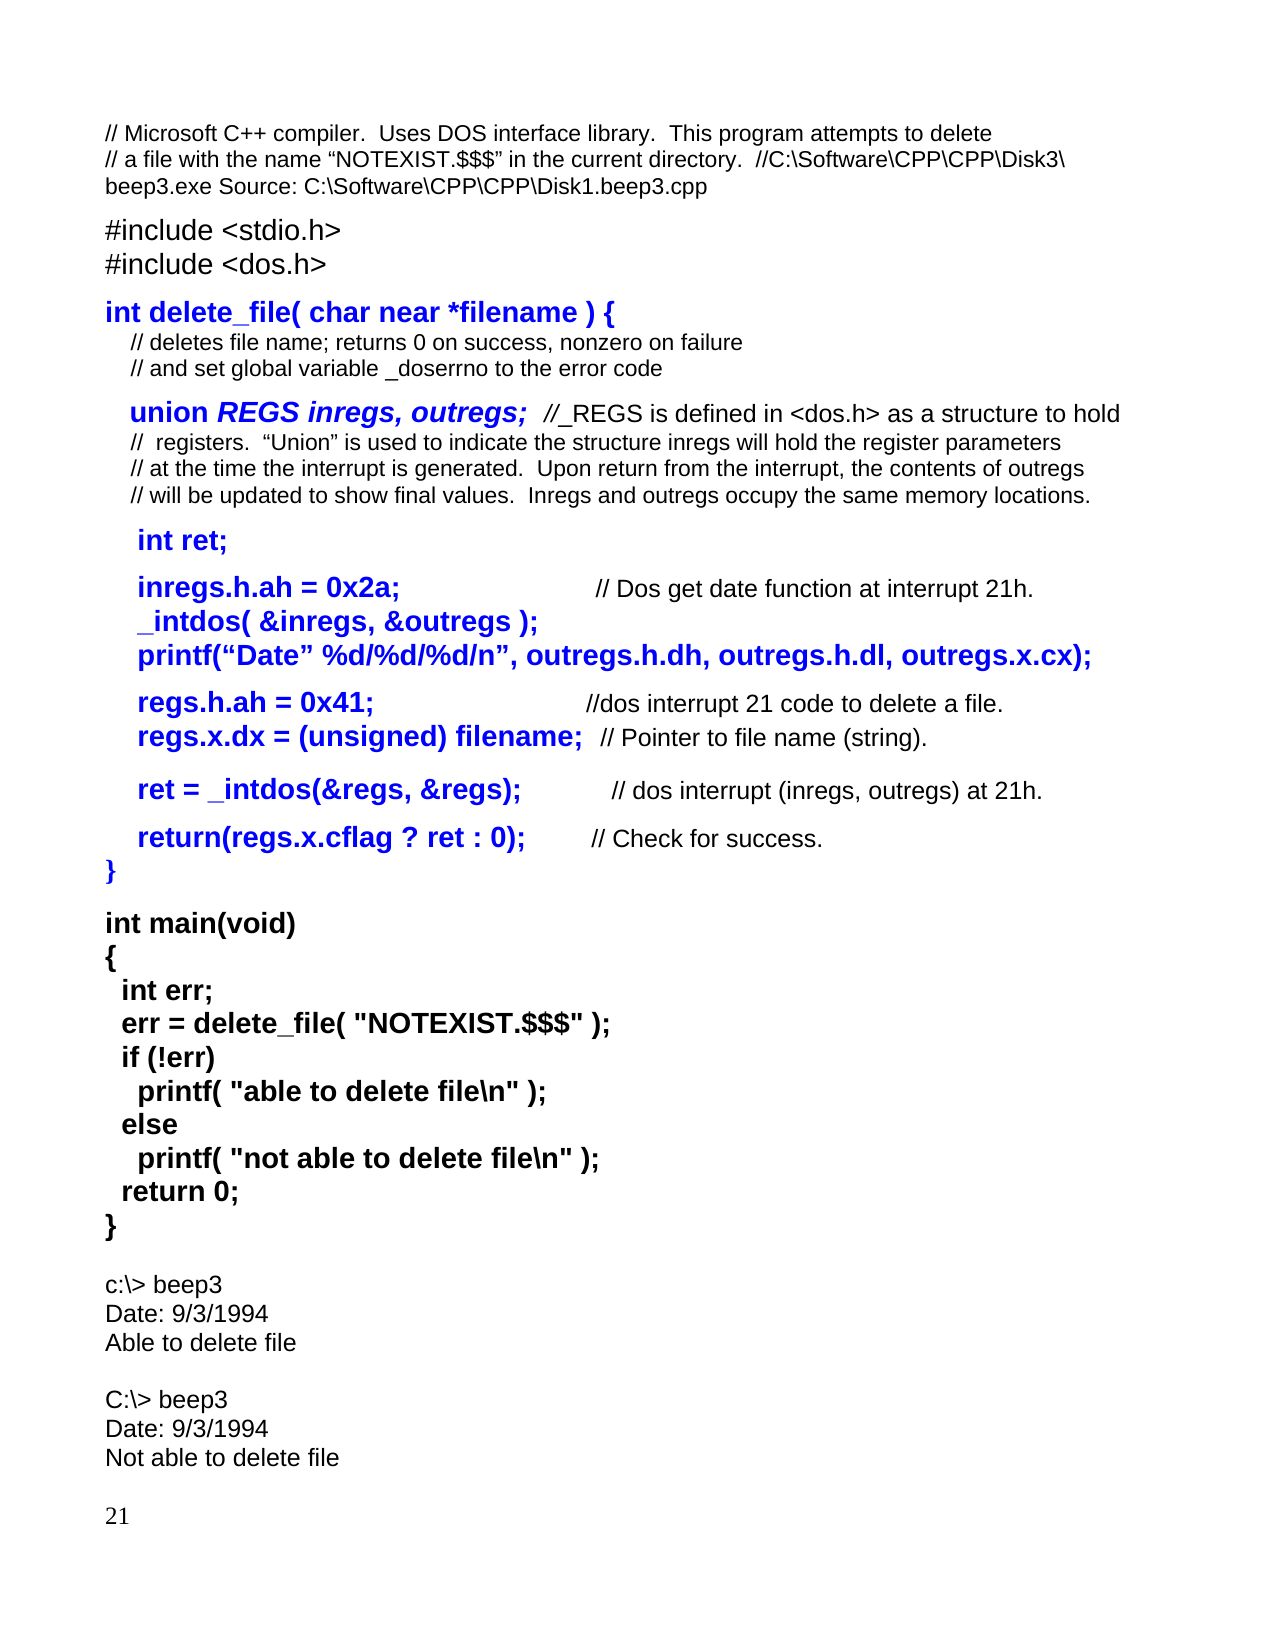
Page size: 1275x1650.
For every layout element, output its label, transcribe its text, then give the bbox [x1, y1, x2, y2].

text } [105, 853, 1170, 887]
text inregs.h.ah = 0x2a; // Dos get date function at interrupt 21h. [105, 570, 1170, 604]
text { [105, 939, 1170, 973]
text C:\> beep3 [105, 1385, 1170, 1414]
text c:\> beep3 [105, 1270, 1170, 1299]
text } [105, 1208, 1170, 1241]
text union REGS inregs, outregs; //_REGS is defined in <dos.h> as a structure to hold [105, 396, 1170, 429]
text Date: 9/3/1994 [105, 1299, 1170, 1327]
text printf(“Date” %d/%d/%d/n”, outregs.h.dh, outregs.h.dl, outregs.x.cx); [105, 637, 1170, 671]
text // a file with the name “NOTEXIST.$$$” in the current directory. //C:\Software\CPP\CPP\Disk3\beep3.exe Source: C:\Software\CPP\CPP\Disk1.beep3.cpp [105, 146, 1170, 199]
text ret = _intdos(&regs, &regs); // dos interrupt (inregs, outregs) at 21h. [105, 772, 1170, 805]
text // and set global variable _doserrno to the error code [105, 355, 1170, 381]
text return(regs.x.cflag ? ret : 0); // Check for success. [105, 819, 1170, 853]
text // at the time the interrupt is generated. Upon return from the interrupt, the contents of outregs [105, 455, 1170, 482]
text int main(void) [105, 906, 1170, 939]
text int err; [105, 973, 1170, 1006]
text if (!err) [105, 1040, 1170, 1073]
text else [105, 1107, 1170, 1141]
text regs.h.ah = 0x41; //dos interrupt 21 code to delete a file. [105, 685, 1170, 719]
text Not able to delete file [105, 1442, 1170, 1471]
text err = delete_file( "NOTEXIST.$$$" ); [105, 1006, 1170, 1040]
text _intdos( &inregs, &outregs ); [105, 604, 1170, 637]
text printf( "able to delete file\n" ); [105, 1073, 1170, 1107]
text int delete_file( char near *filename ) { [105, 295, 1170, 328]
text // deletes file name; returns 0 on success, nonzero on failure [105, 328, 1170, 355]
text int ret; [105, 522, 1170, 556]
text #include <stdio.h> [105, 213, 1170, 247]
text // Microsoft C++ compiler. Uses DOS interface library. This program attempts to delete [105, 120, 1170, 146]
text return 0; [105, 1174, 1170, 1208]
text printf( "not able to delete file\n" ); [105, 1141, 1170, 1174]
text #include <dos.h> [105, 247, 1170, 281]
text // registers. “Union” is used to indicate the structure inregs will hold the register parameters [105, 429, 1170, 455]
text Date: 9/3/1994 [105, 1414, 1170, 1442]
text // will be updated to show final values. Inregs and outregs occupy the same memory locations. [105, 482, 1170, 508]
text Able to delete file [105, 1327, 1170, 1356]
text regs.x.dx = (unsigned) filename; // Pointer to file name (string). [105, 719, 1170, 752]
